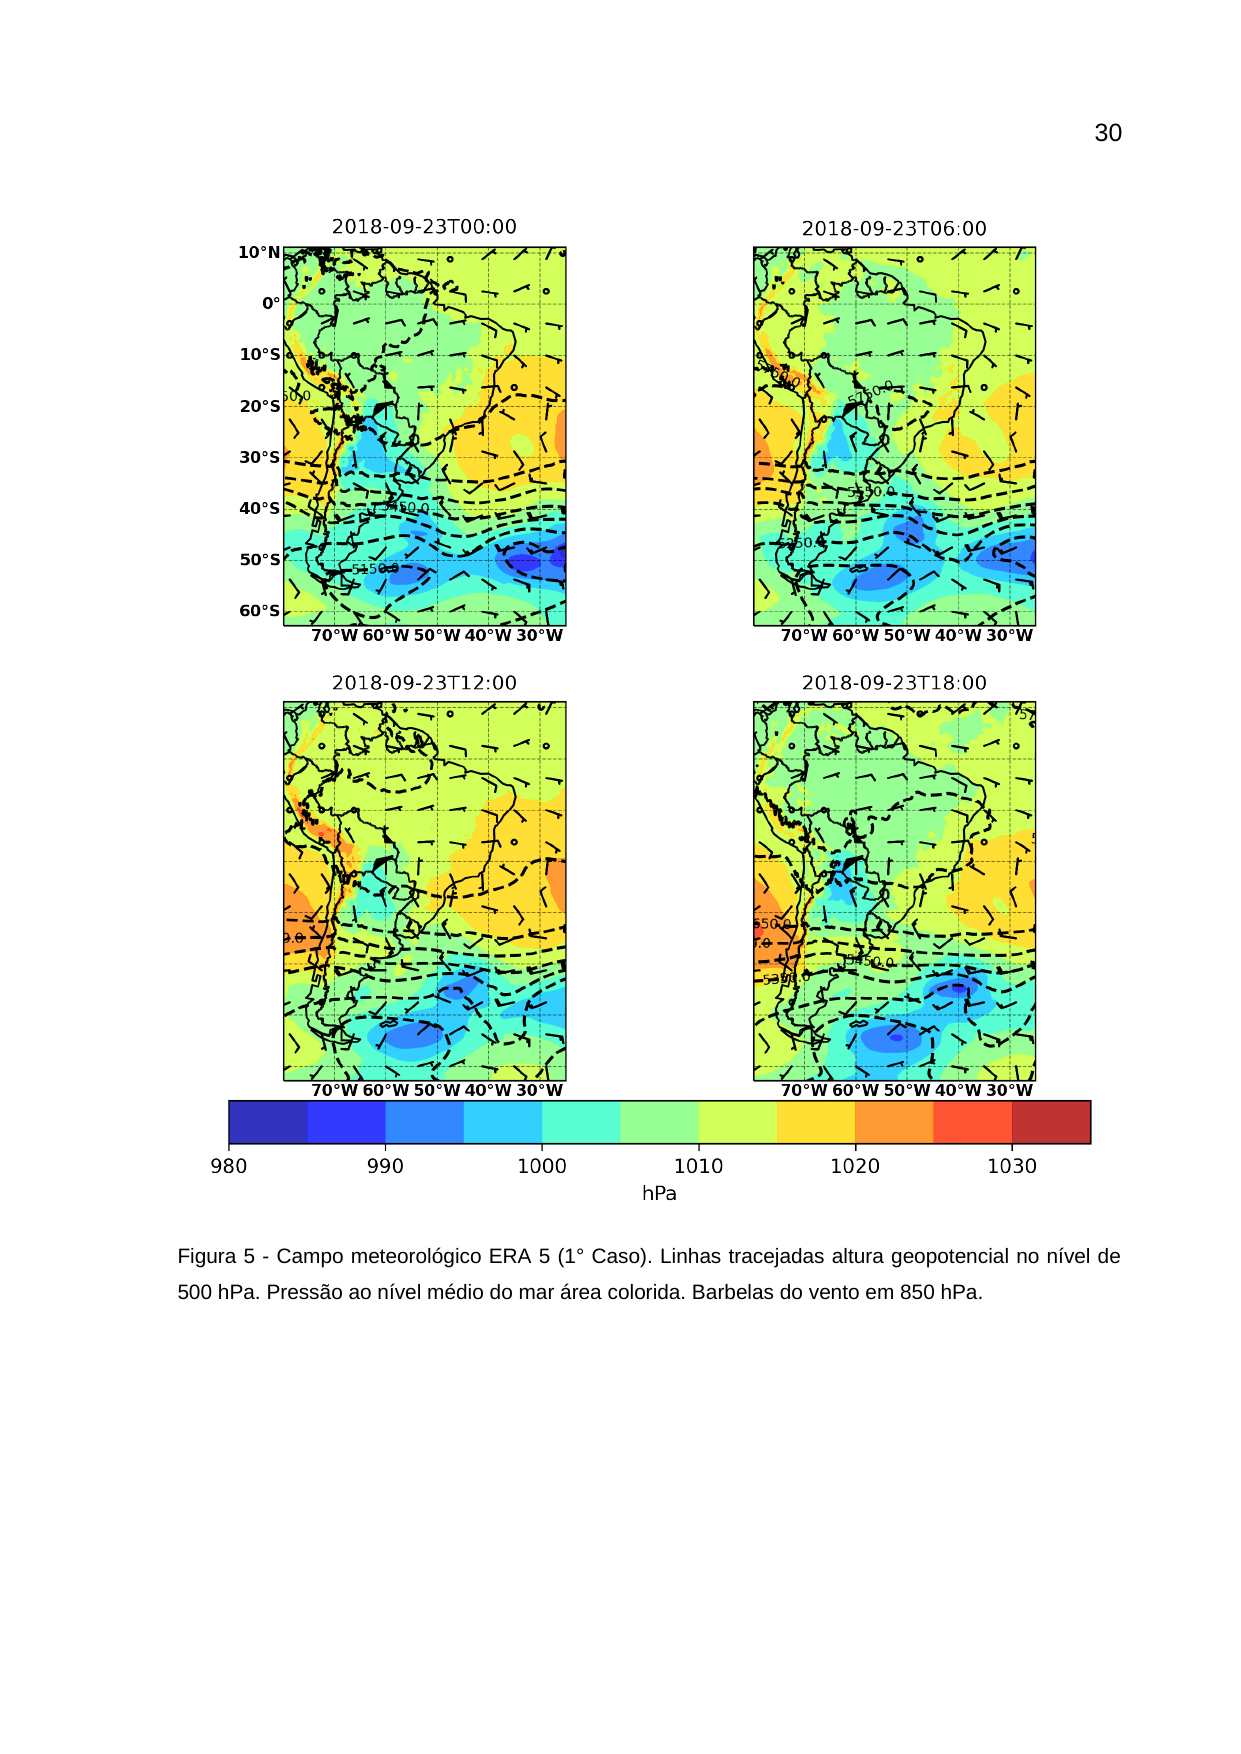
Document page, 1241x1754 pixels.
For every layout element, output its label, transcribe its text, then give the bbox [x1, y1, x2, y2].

picture [196, 204, 1104, 1218]
text Figura 5 - Campo meteorológico ERA 5 (1° Caso). Linhas tracejadas altura geopotencial no nível de 500 hPa. Pressão ao nível médio do mar área colorida. Barbelas do vento em 850 hPa. [177, 755, 1122, 1303]
